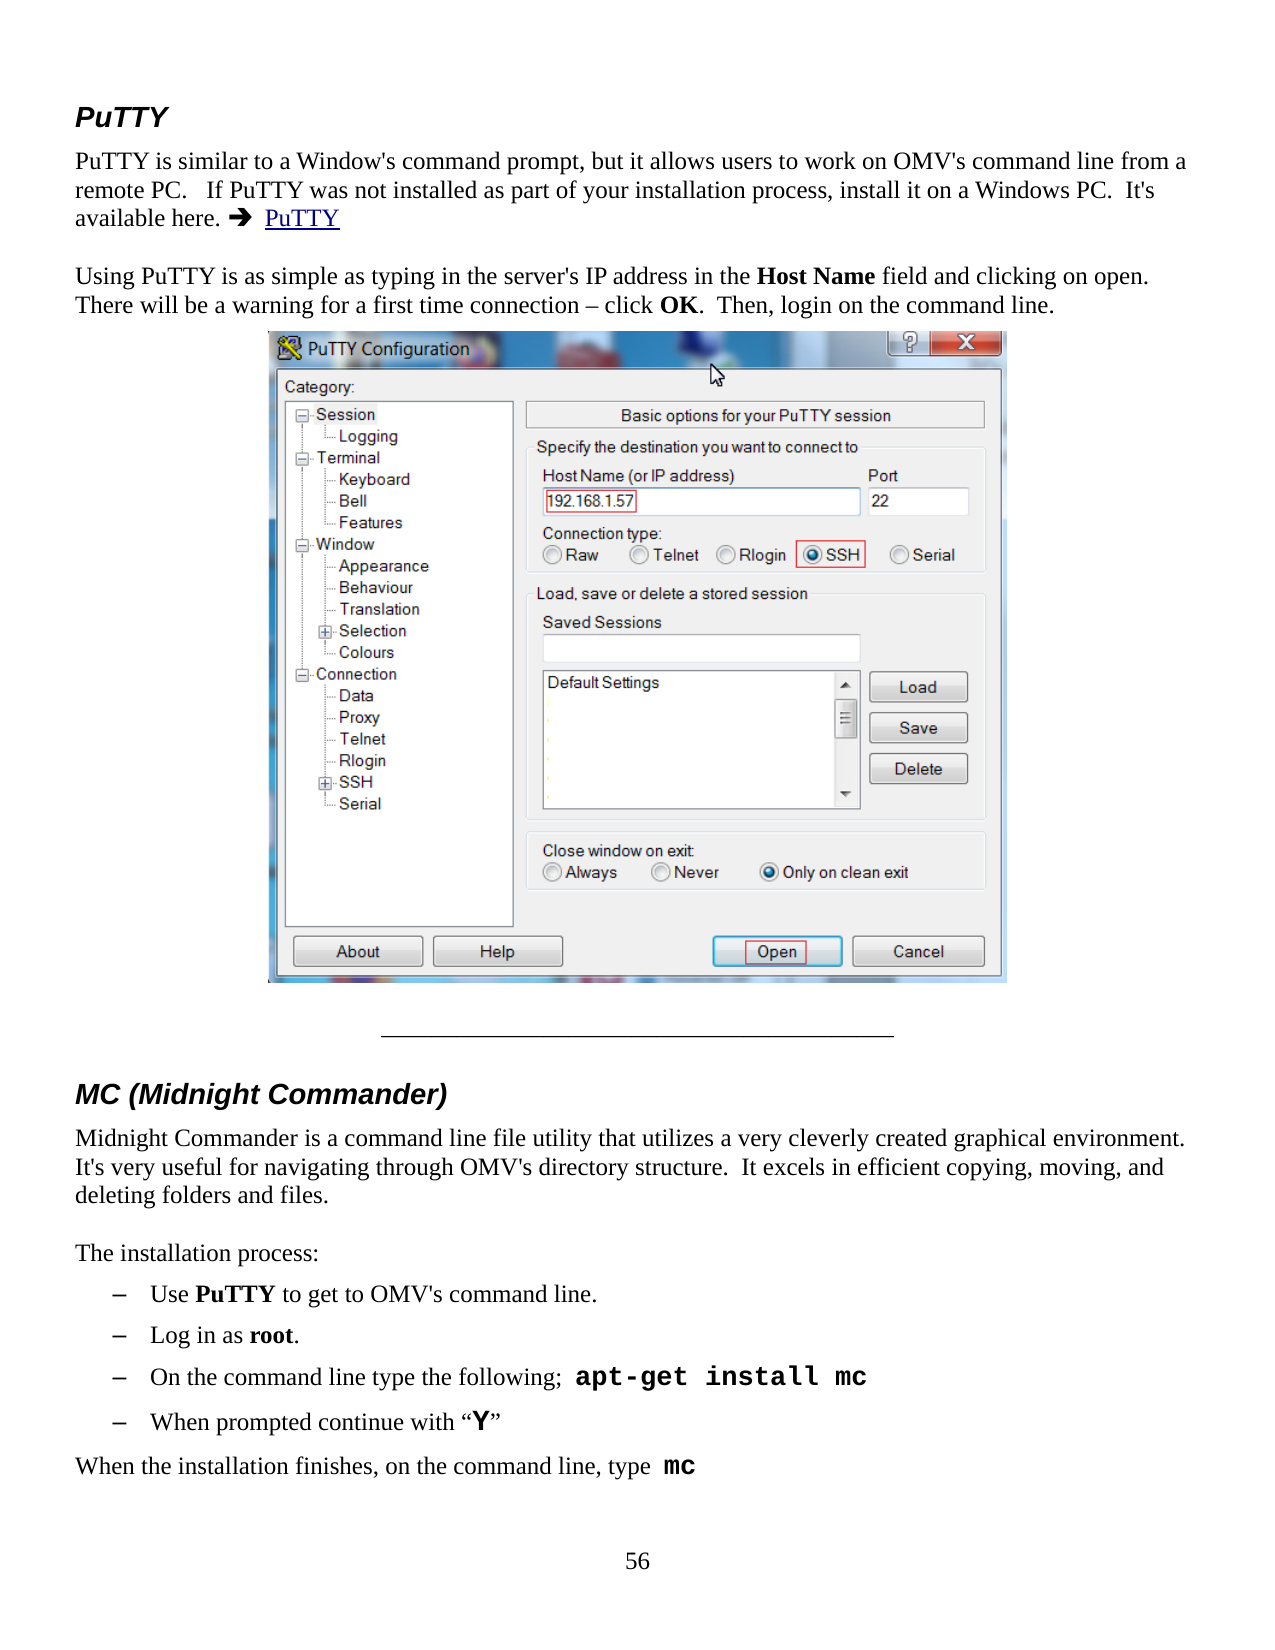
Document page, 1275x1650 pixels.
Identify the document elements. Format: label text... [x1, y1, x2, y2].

text PuTTY is similar to a Window's command prompt, but it allows users to work on OMV's command line from a remote PC. If PuTTY was not installed as part of your installation process, install it on a Windows PC. It's available here.  PuTTY Using PuTTY is as simple as typing in the server's IP address in the Host Name field and clicking on open. There will be a warning for a first time connection – click OK. Then, login on the command line. [75, 146, 1200, 318]
list When prompted continue with “Y” [112, 1406, 1200, 1439]
text Midnight Commander is a command line file utility that utilizes a very cleverly created graphical environment. It's very useful for navigating through OMV's directory structure. It excels in efficient copying, moving, and deleting folders and files. The installation process: [75, 1123, 1200, 1267]
text _________________________________________ [75, 331, 1200, 1039]
subtitle MC (Midnight Commander) [75, 1077, 1200, 1111]
text When the installation finishes, on the command line, type mc [75, 1451, 1200, 1483]
list Use PuTTY to get to OMV's command line. [112, 1279, 1200, 1308]
list Log in as root. [112, 1321, 1200, 1349]
subtitle PuTTY [75, 100, 1200, 133]
list On the command line type the following; apt-get install mc [112, 1362, 1200, 1393]
